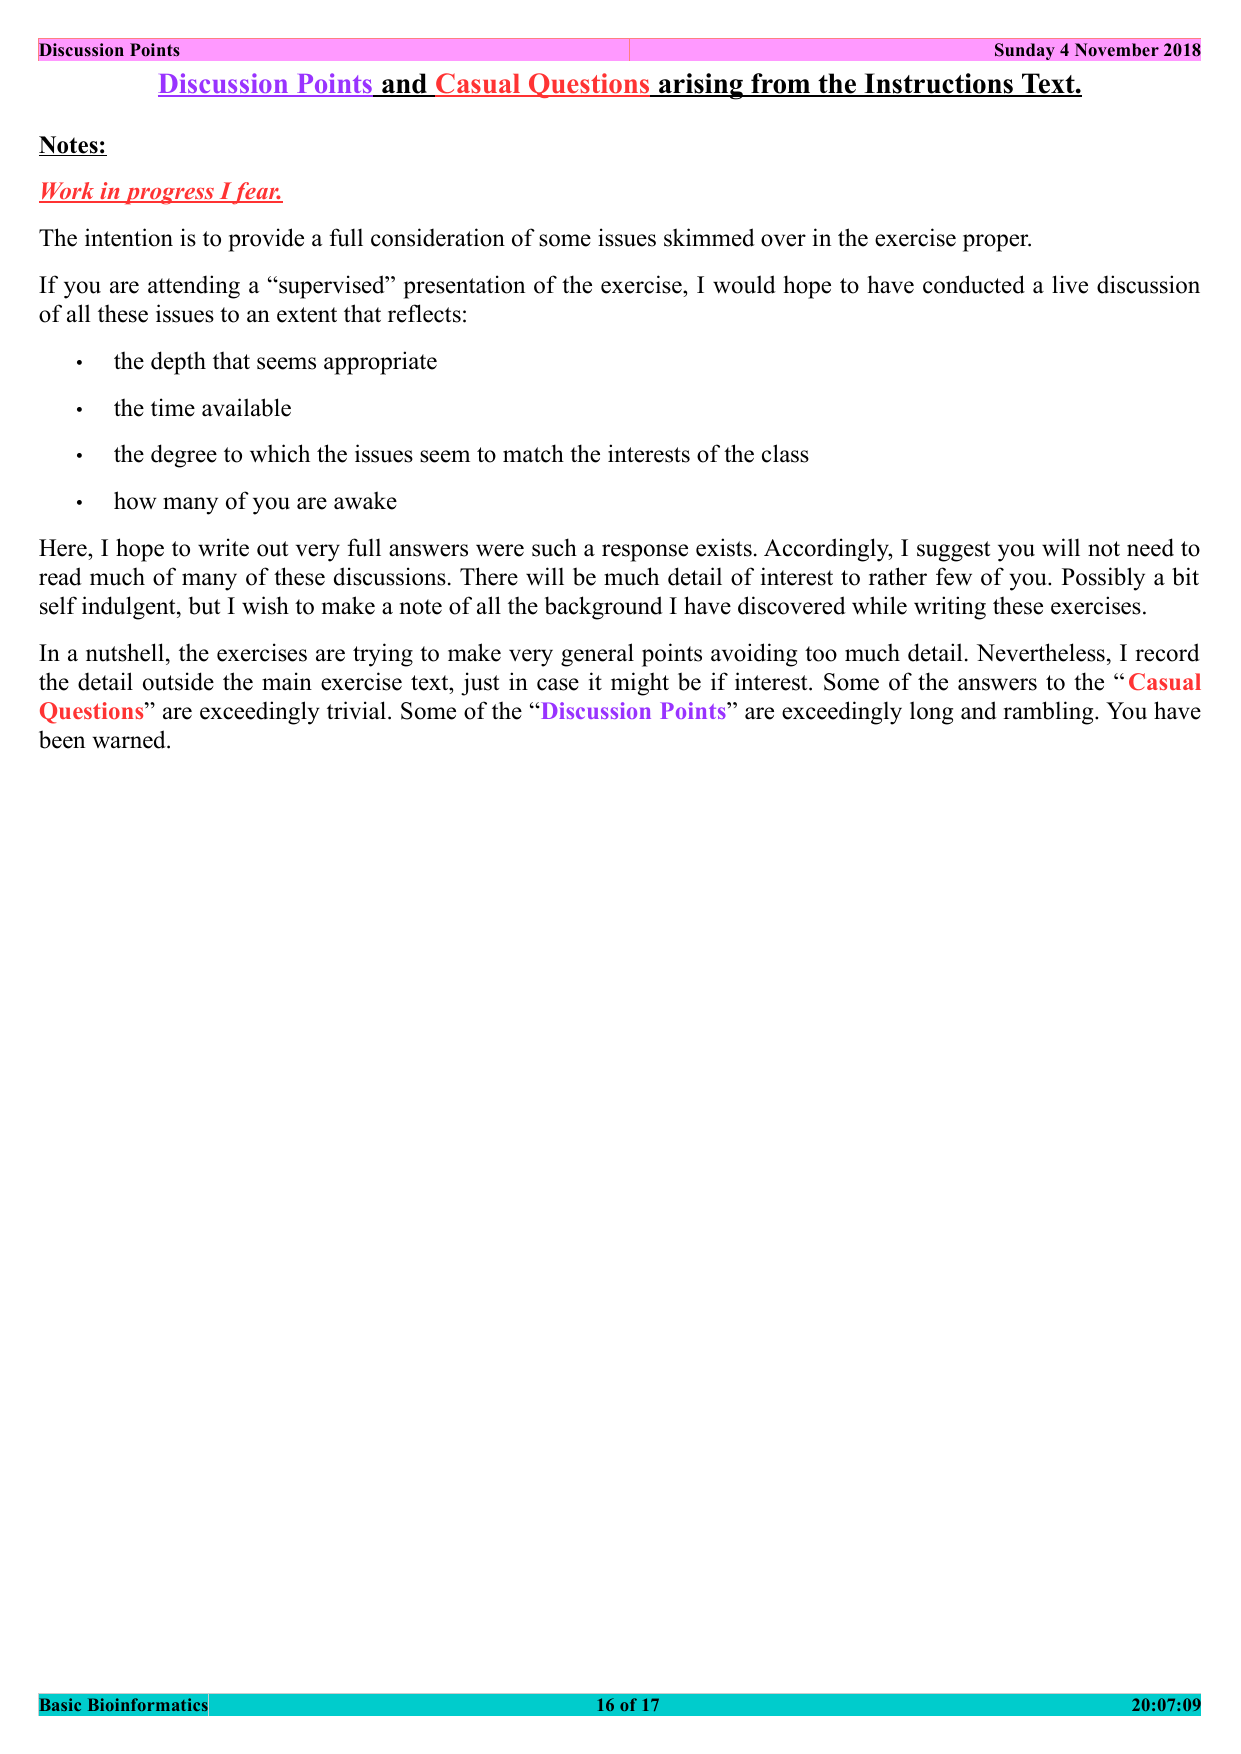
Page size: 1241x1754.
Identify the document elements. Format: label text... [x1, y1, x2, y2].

text Discussion Points and Casual Questions arising from the Instructions Text. [38, 66, 1201, 100]
text Here, I hope to write out very full answers were such a response exists. Accordingly, I suggest you will not need to read much of many of these discussions. There will be much detail of interest to rather few of you. Possibly a bit self indulgent, but I wish to make a note of all the background I have discovered while writing these exercises. [38, 533, 1201, 620]
list the degree to which the issues seem to match the interests of the class [76, 439, 1201, 468]
text If you are attending a “supervised” presentation of the exercise, I would hope to have conducted a live discussion of all these issues to an extent that reflects: [38, 270, 1201, 328]
list the time available [76, 392, 1201, 421]
list how many of you are awake [76, 486, 1201, 515]
list the depth that seems appropriate [76, 346, 1201, 375]
text In a nutshell, the exercises are trying to make very general points avoiding too much detail. Nevertheless, I record the detail outside the main exercise text, just in case it might be if interest. Some of the answers to the “Casual Questions” are exceedingly trivial. Some of the “Discussion Points” are exceedingly long and rambling. You have been warned. [38, 638, 1201, 754]
text Notes: [38, 129, 1201, 158]
text Work in progress I fear. [38, 176, 1201, 205]
text The intention is to provide a full consideration of some issues skimmed over in the exercise proper. [38, 223, 1201, 252]
